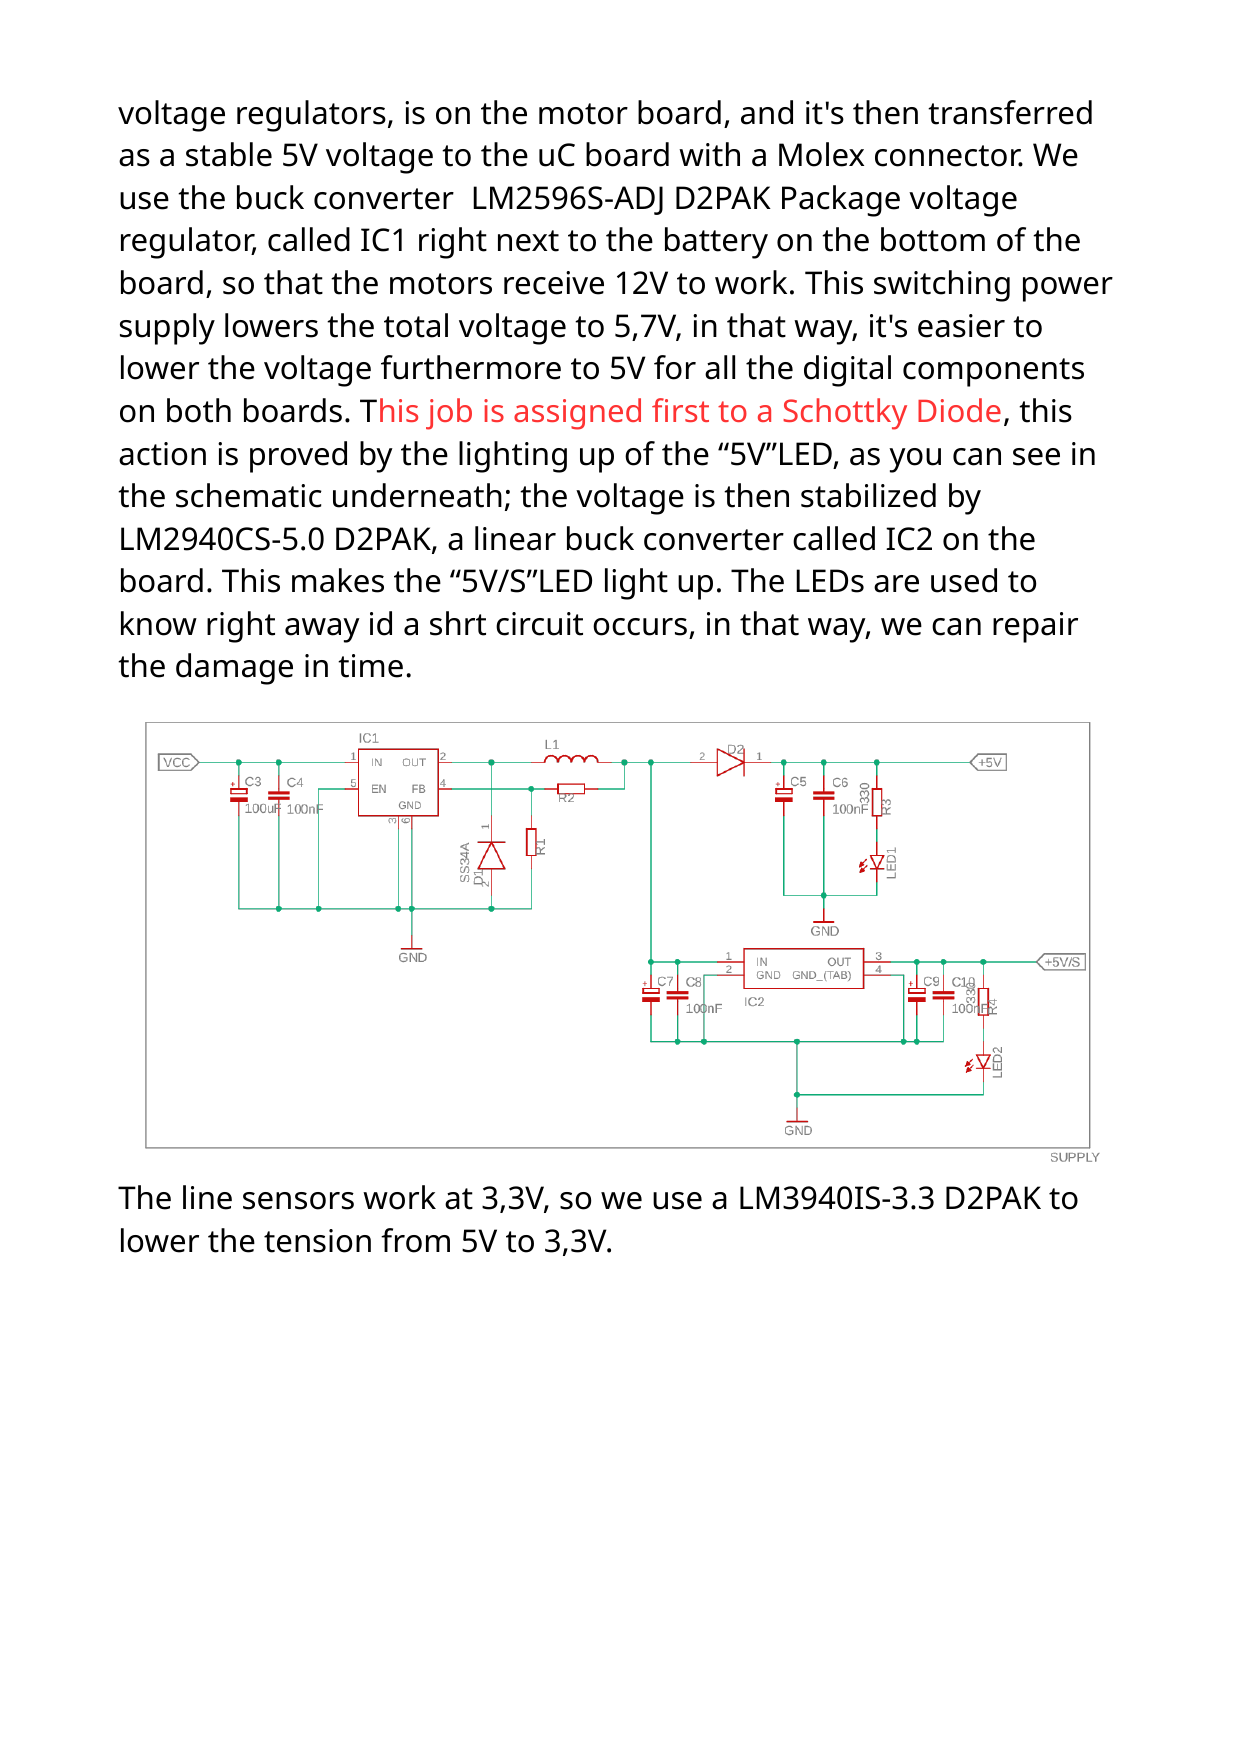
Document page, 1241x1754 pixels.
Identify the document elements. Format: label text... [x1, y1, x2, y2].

picture [138, 717, 1105, 1176]
text voltage regulators, is on the motor board, and it's then transferred as a stable 5V voltage to the uC board with a Molex connector. We use the buck converter LM2596S-ADJ D2PAK Package voltage regulator, called IC1 right next to the battery on the bottom of the board, so that the motors receive 12V to work. This switching power supply lowers the total voltage to 5,7V, in that way, it's easier to lower the voltage furthermore to 5V for all the digital components on both boards. This job is assigned first to a Schottky Diode, this action is proved by the lighting up of the “5V”LED, as you can see in the schematic underneath; the voltage is then stabilized by LM2940CS-5.0 D2PAK, a linear buck converter called IC2 on the board. This makes the “5V/S”LED light up. The LEDs are used to know right away id a shrt circuit occurs, in that way, we can repair the damage in time. [118, 91, 1122, 687]
text The line sensors work at 3,3V, so we use a LM3940IS-3.3 D2PAK to lower the tension from 5V to 3,3V. [118, 1069, 1122, 1261]
